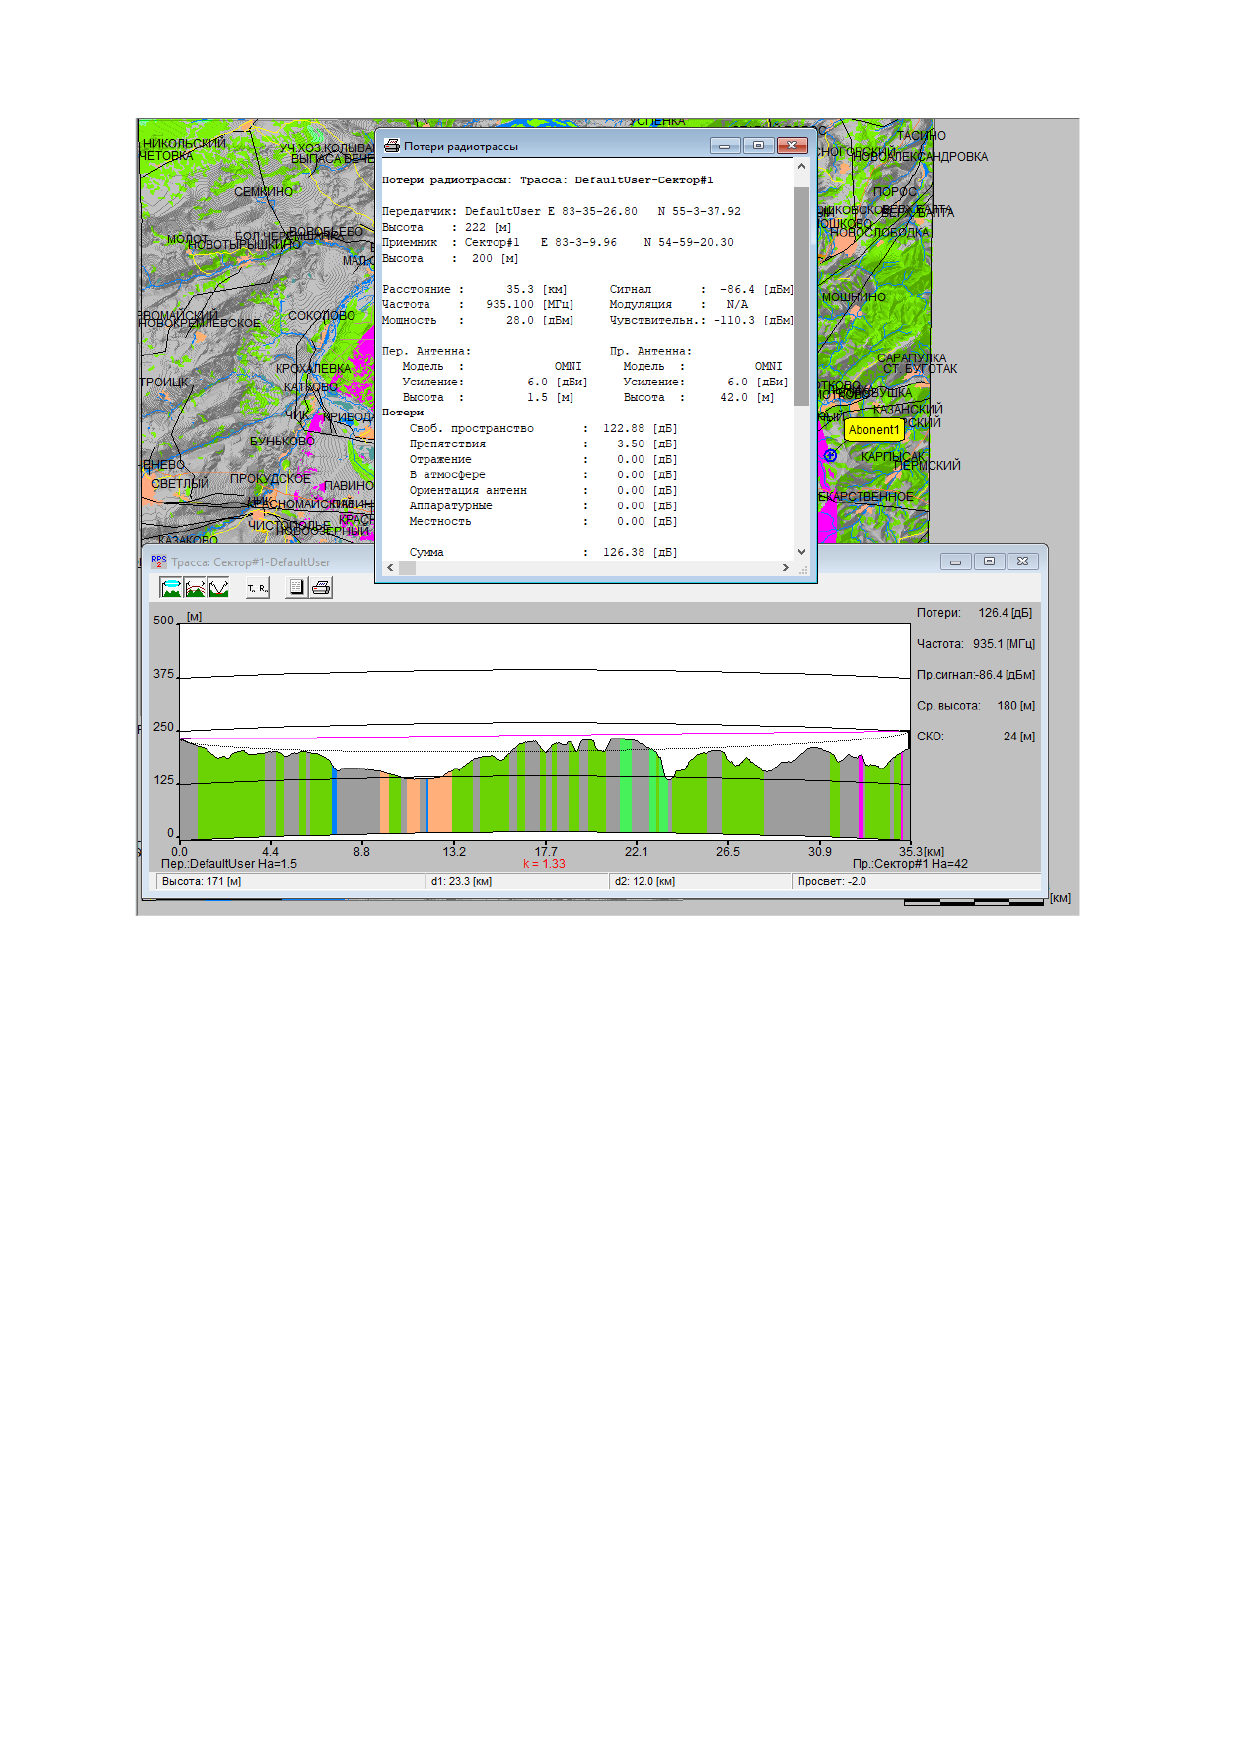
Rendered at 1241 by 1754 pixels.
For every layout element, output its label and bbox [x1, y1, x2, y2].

picture [135, 118, 1080, 916]
